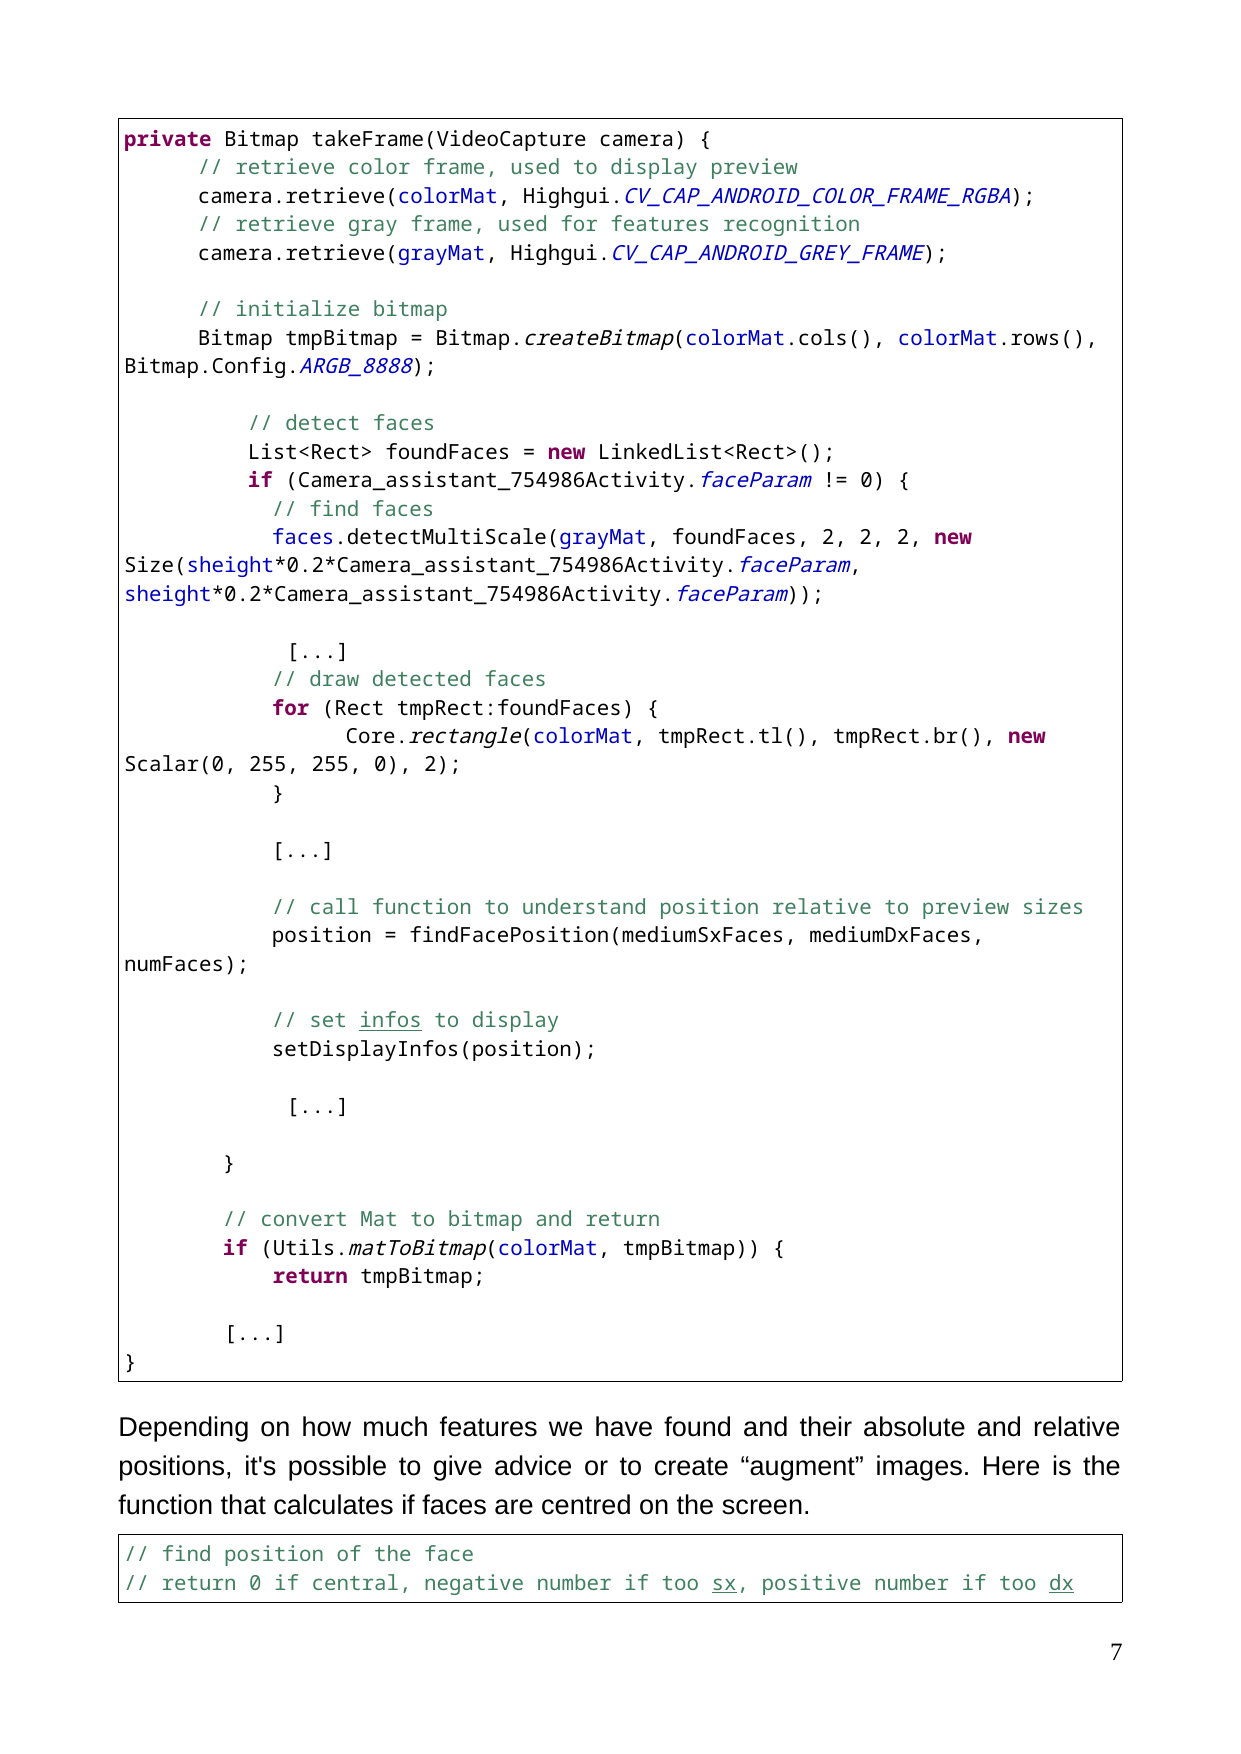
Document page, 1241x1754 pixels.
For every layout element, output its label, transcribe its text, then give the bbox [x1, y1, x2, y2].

table_header // find position of the face // return 0 if central, negative number if too sx, positive number if too dx [119, 1535, 1122, 1602]
text Depending on how much features we have found and their absolute and relative positions, it's possible to give advice or to create “augment” images. Here is the function that calculates if faces are centred on the screen. [118, 1411, 1122, 1520]
table_header private Bitmap takeFrame(VideoCapture camera) { // retrieve color frame, used to display preview camera.retrieve(colorMat, Highgui.CV_CAP_ANDROID_COLOR_FRAME_RGBA); // retrieve gray frame, used for features recognition camera.retrieve(grayMat, Highgui.CV_CAP_ANDROID_GREY_FRAME); // initialize bitmap Bitmap tmpBitmap = Bitmap.createBitmap(colorMat.cols(), colorMat.rows(), Bitmap.Config.ARGB_8888); // detect faces List<Rect> foundFaces = new LinkedList<Rect>(); if (Camera_assistant_754986Activity.faceParam != 0) { // find faces faces.detectMultiScale(grayMat, foundFaces, 2, 2, 2, new Size(sheight*0.2*Camera_assistant_754986Activity.faceParam, sheight*0.2*Camera_assistant_754986Activity.faceParam)); [...] // draw detected faces for (Rect tmpRect:foundFaces) { Core.rectangle(colorMat, tmpRect.tl(), tmpRect.br(), new Scalar(0, 255, 255, 0), 2); } [...] // call function to understand position relative to preview sizes position = findFacePosition(mediumSxFaces, mediumDxFaces, numFaces); // set infos to display setDisplayInfos(position); [...] } // convert Mat to bitmap and return if (Utils.matToBitmap(colorMat, tmpBitmap)) { return tmpBitmap; [...] } [119, 119, 1122, 1381]
